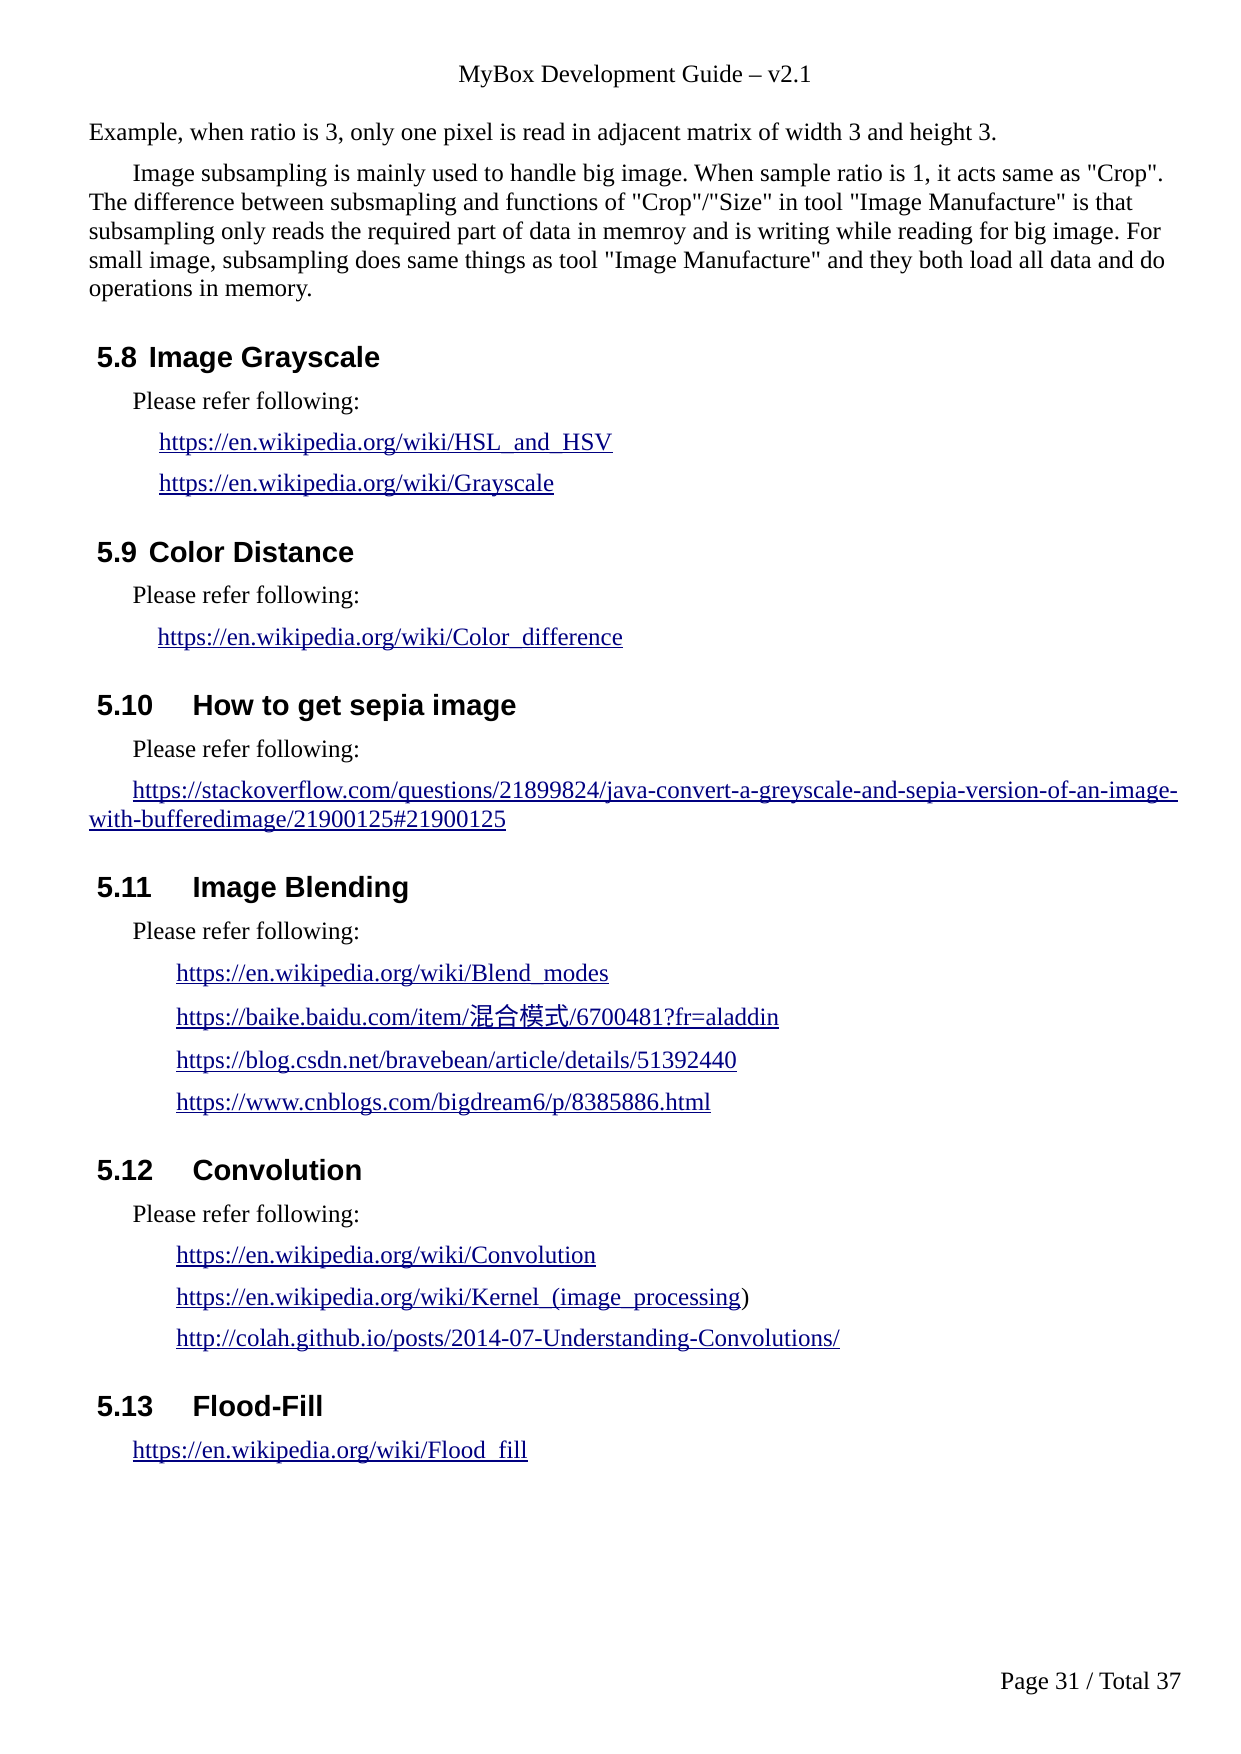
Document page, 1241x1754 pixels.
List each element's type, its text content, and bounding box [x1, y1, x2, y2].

text https://en.wikipedia.org/wiki/Flood_fill [88, 1435, 1181, 1464]
text Please refer following: [88, 581, 1181, 609]
text http://colah.github.io/posts/2014-07-Understanding-Convolutions/ [88, 1323, 1181, 1352]
text Please refer following: [88, 386, 1181, 414]
subtitle Flood-Fill [88, 1389, 1181, 1423]
text https://www.cnblogs.com/bigdream6/p/8385886.html [88, 1087, 1181, 1116]
text https://en.wikipedia.org/wiki/Kernel_(image_processing) [88, 1282, 1181, 1310]
text https://en.wikipedia.org/wiki/Color_difference [88, 622, 1181, 651]
text Please refer following: [88, 916, 1181, 945]
subtitle Color Distance [88, 534, 1181, 568]
text https://blog.csdn.net/bravebean/article/details/51392440 [88, 1046, 1181, 1074]
text https://baike.baidu.com/item/混合模式/6700481?fr=aladdin [88, 999, 1181, 1033]
text Image subsampling is mainly used to handle big image. When sample ratio is 1, it acts same as "Crop". The difference between subsmapling and functions of "Crop"/"Size" in tool "Image Manufacture" is that subsampling only reads the required part of data in memroy and is writing while reading for big image. For small image, subsampling does same things as tool "Image Manufacture" and they both load all data and do operations in memory. [88, 158, 1181, 302]
text https://en.wikipedia.org/wiki/HSL_and_HSV [88, 427, 1181, 456]
text https://en.wikipedia.org/wiki/Convolution [88, 1240, 1181, 1269]
subtitle How to get sepia image [88, 688, 1181, 722]
text https://en.wikipedia.org/wiki/Blend_modes [88, 958, 1181, 986]
subtitle Image Blending [88, 870, 1181, 904]
text Please refer following: [88, 1199, 1181, 1228]
text https://en.wikipedia.org/wiki/Grayscale [88, 468, 1181, 497]
text Please refer following: [88, 734, 1181, 763]
text https://stackoverflow.com/questions/21899824/java-convert-a-greyscale-and-sepia-version-of-an-image-with-bufferedimage/21900125#21900125 [88, 775, 1181, 833]
subtitle Convolution [88, 1153, 1181, 1187]
subtitle Image Grayscale [88, 340, 1181, 373]
text Example, when ratio is 3, only one pixel is read in adjacent matrix of width 3 and height 3. [88, 117, 1181, 146]
